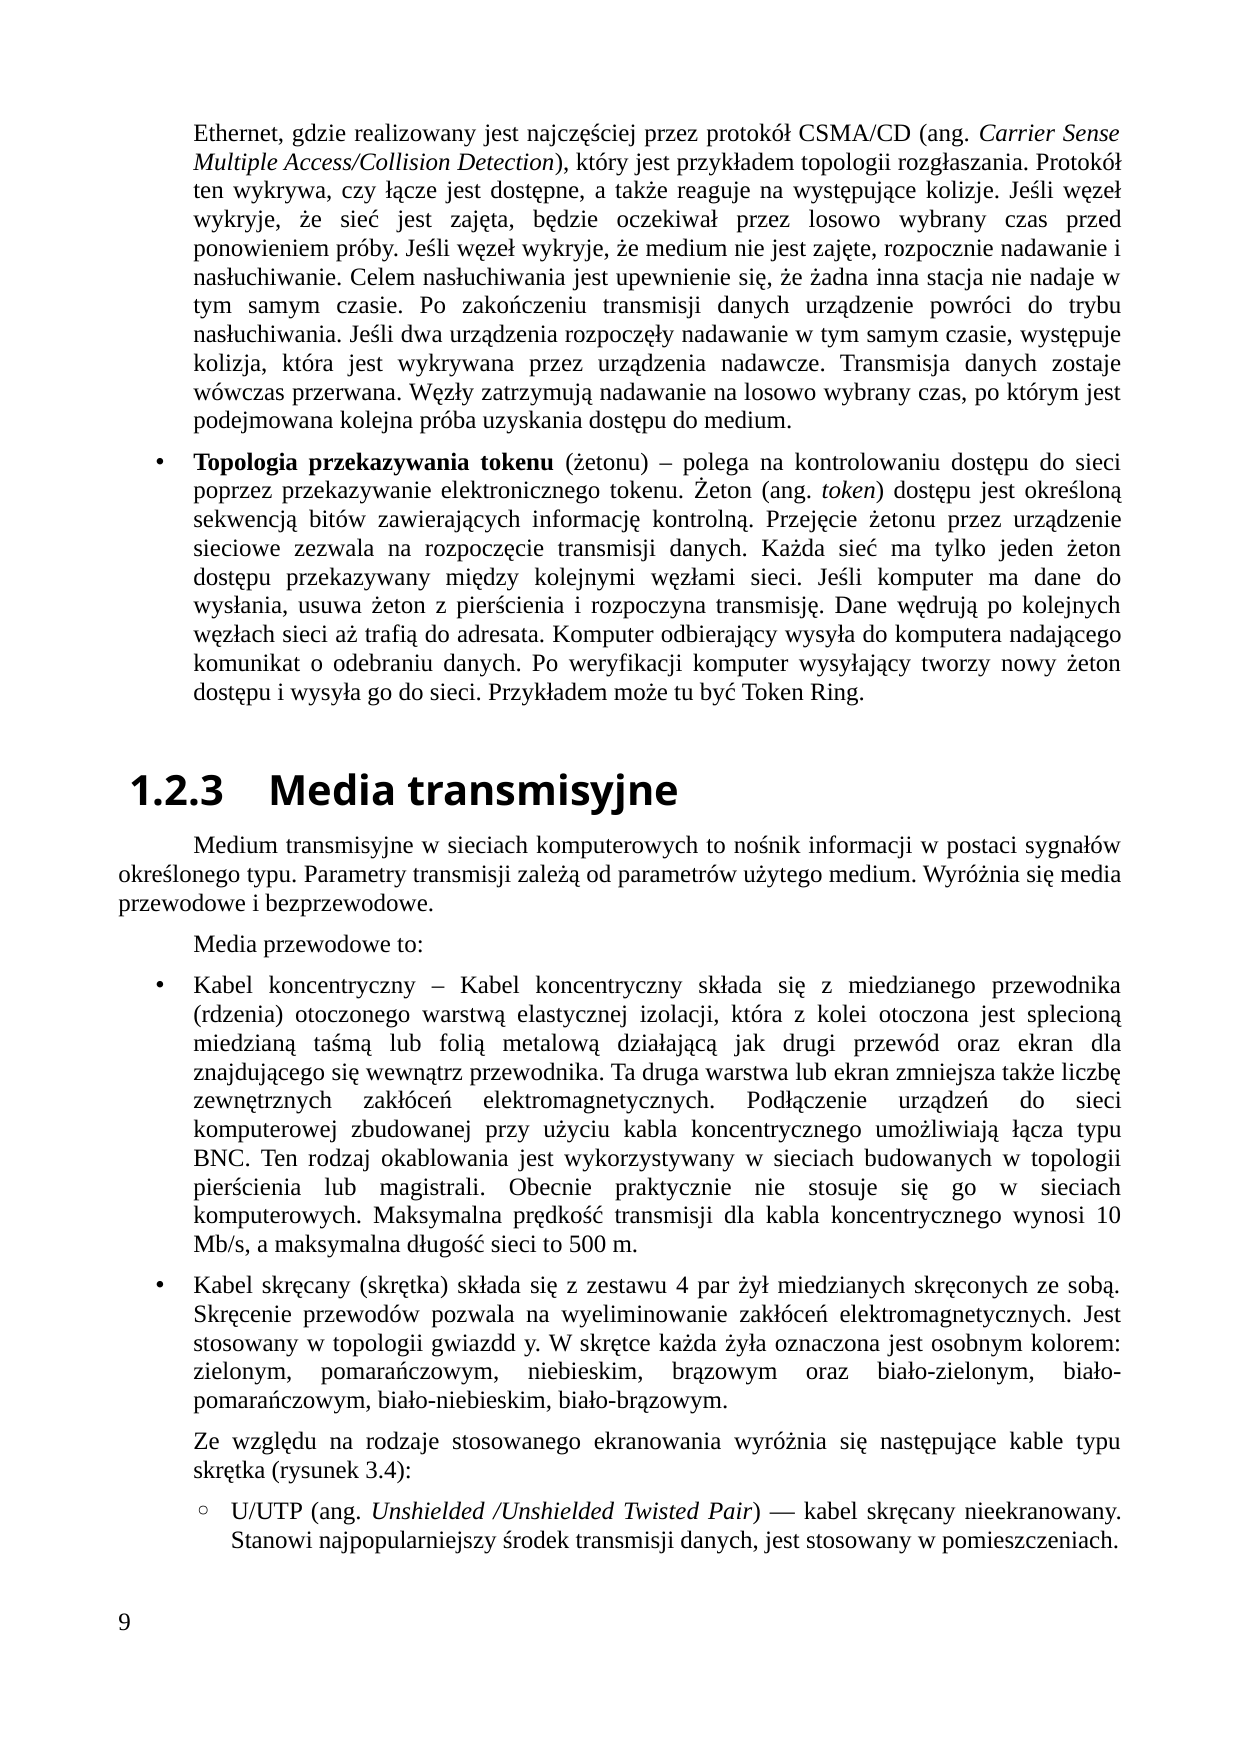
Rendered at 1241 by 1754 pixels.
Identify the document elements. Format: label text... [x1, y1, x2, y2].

list U/UTP (ang. Unshielded /Unshielded Twisted Pair) — kabel skręcany nieekranowany. Stanowi najpopularniejszy środek transmisji danych, jest stosowany w pomieszczeniach. [193, 1496, 1122, 1554]
list Ethernet, gdzie realizowany jest najczęściej przez protokół CSMA/CD (ang. Carrier Sense Multiple Access/Collision Detection), który jest przykładem topologii rozgłaszania. Protokół ten wykrywa, czy łącze jest dostępne, a także reaguje na występujące kolizje. Jeśli węzeł wykryje, że sieć jest zajęta, będzie oczekiwał przez losowo wybrany czas przed ponowieniem próby. Jeśli węzeł wykryje, że medium nie jest zajęte, rozpocznie nadawanie i nasłuchiwanie. Celem nasłuchiwania jest upewnienie się, że żadna inna stacja nie nadaje w tym samym czasie. Po zakończeniu transmisji danych urządzenie powróci do trybu nasłuchiwania. Jeśli dwa urządzenia rozpoczęły nadawanie w tym samym czasie, występuje kolizja, która jest wykrywana przez urządzenia nadawcze. Transmisja danych zostaje wówczas przerwana. Węzły zatrzymują nadawanie na losowo wybrany czas, po którym jest podejmowana kolejna próba uzyskania dostępu do medium. [156, 118, 1122, 434]
text Medium transmisyjne w sieciach komputerowych to nośnik informacji w postaci sygnałów określonego typu. Parametry transmisji zależą od parametrów użytego medium. Wyróżnia się media przewodowe i bezprzewodowe. [118, 831, 1122, 917]
list Kabel koncentryczny – Kabel koncentryczny składa się z miedzianego przewodnika (rdzenia) otoczonego warstwą elastycznej izolacji, która z kolei otoczona jest splecioną miedzianą taśmą lub folią metalową działającą jak drugi przewód oraz ekran dla znajdującego się wewnątrz przewodnika. Ta druga warstwa lub ekran zmniejsza także liczbę zewnętrznych zakłóceń elektromagnetycznych. Podłączenie urządzeń do sieci komputerowej zbudowanej przy użyciu kabla koncentrycznego umożliwiają łącza typu BNC. Ten rodzaj okablowania jest wykorzystywany w sieciach budowanych w topologii pierścienia lub magistrali. Obecnie praktycznie nie stosuje się go w sieciach komputerowych. Maksymalna prędkość transmisji dla kabla koncentrycznego wynosi 10 Mb/s, a maksymalna długość sieci to 500 m. [156, 970, 1122, 1258]
list Kabel skręcany (skrętka) składa się z zestawu 4 par żył miedzianych skręconych ze sobą. Skręcenie przewodów pozwala na wyeliminowanie zakłóceń elektromagnetycznych. Jest stosowany w topologii gwiazdd y. W skrętce każda żyła oznaczona jest osobnym kolorem: zielonym, pomarańczowym, niebieskim, brązowym oraz biało-zielonym, biało-pomarańczowym, biało-niebieskim, biało-brązowym. [156, 1270, 1122, 1414]
subtitle Media transmisyjne [118, 761, 1122, 818]
text Media przewodowe to: [118, 929, 1122, 958]
list Ze względu na rodzaje stosowanego ekranowania wyróżnia się następujące kable typu skrętka (rysunek 3.4): [156, 1426, 1122, 1484]
list Topologia przekazywania tokenu (żetonu) – polega na kontrolowaniu dostępu do sieci poprzez przekazywanie elektronicznego tokenu. Żeton (ang. token) dostępu jest określoną sekwencją bitów zawierających informację kontrolną. Przejęcie żetonu przez urządzenie sieciowe zezwala na rozpoczęcie transmisji danych. Każda sieć ma tylko jeden żeton dostępu przekazywany między kolejnymi węzłami sieci. Jeśli komputer ma dane do wysłania, usuwa żeton z pierścienia i rozpoczyna transmisję. Dane wędrują po kolejnych węzłach sieci aż trafią do adresata. Komputer odbierający wysyła do komputera nadającego komunikat o odebraniu danych. Po weryfikacji komputer wysyłający tworzy nowy żeton dostępu i wysyła go do sieci. Przykładem może tu być Token Ring. [156, 447, 1122, 706]
